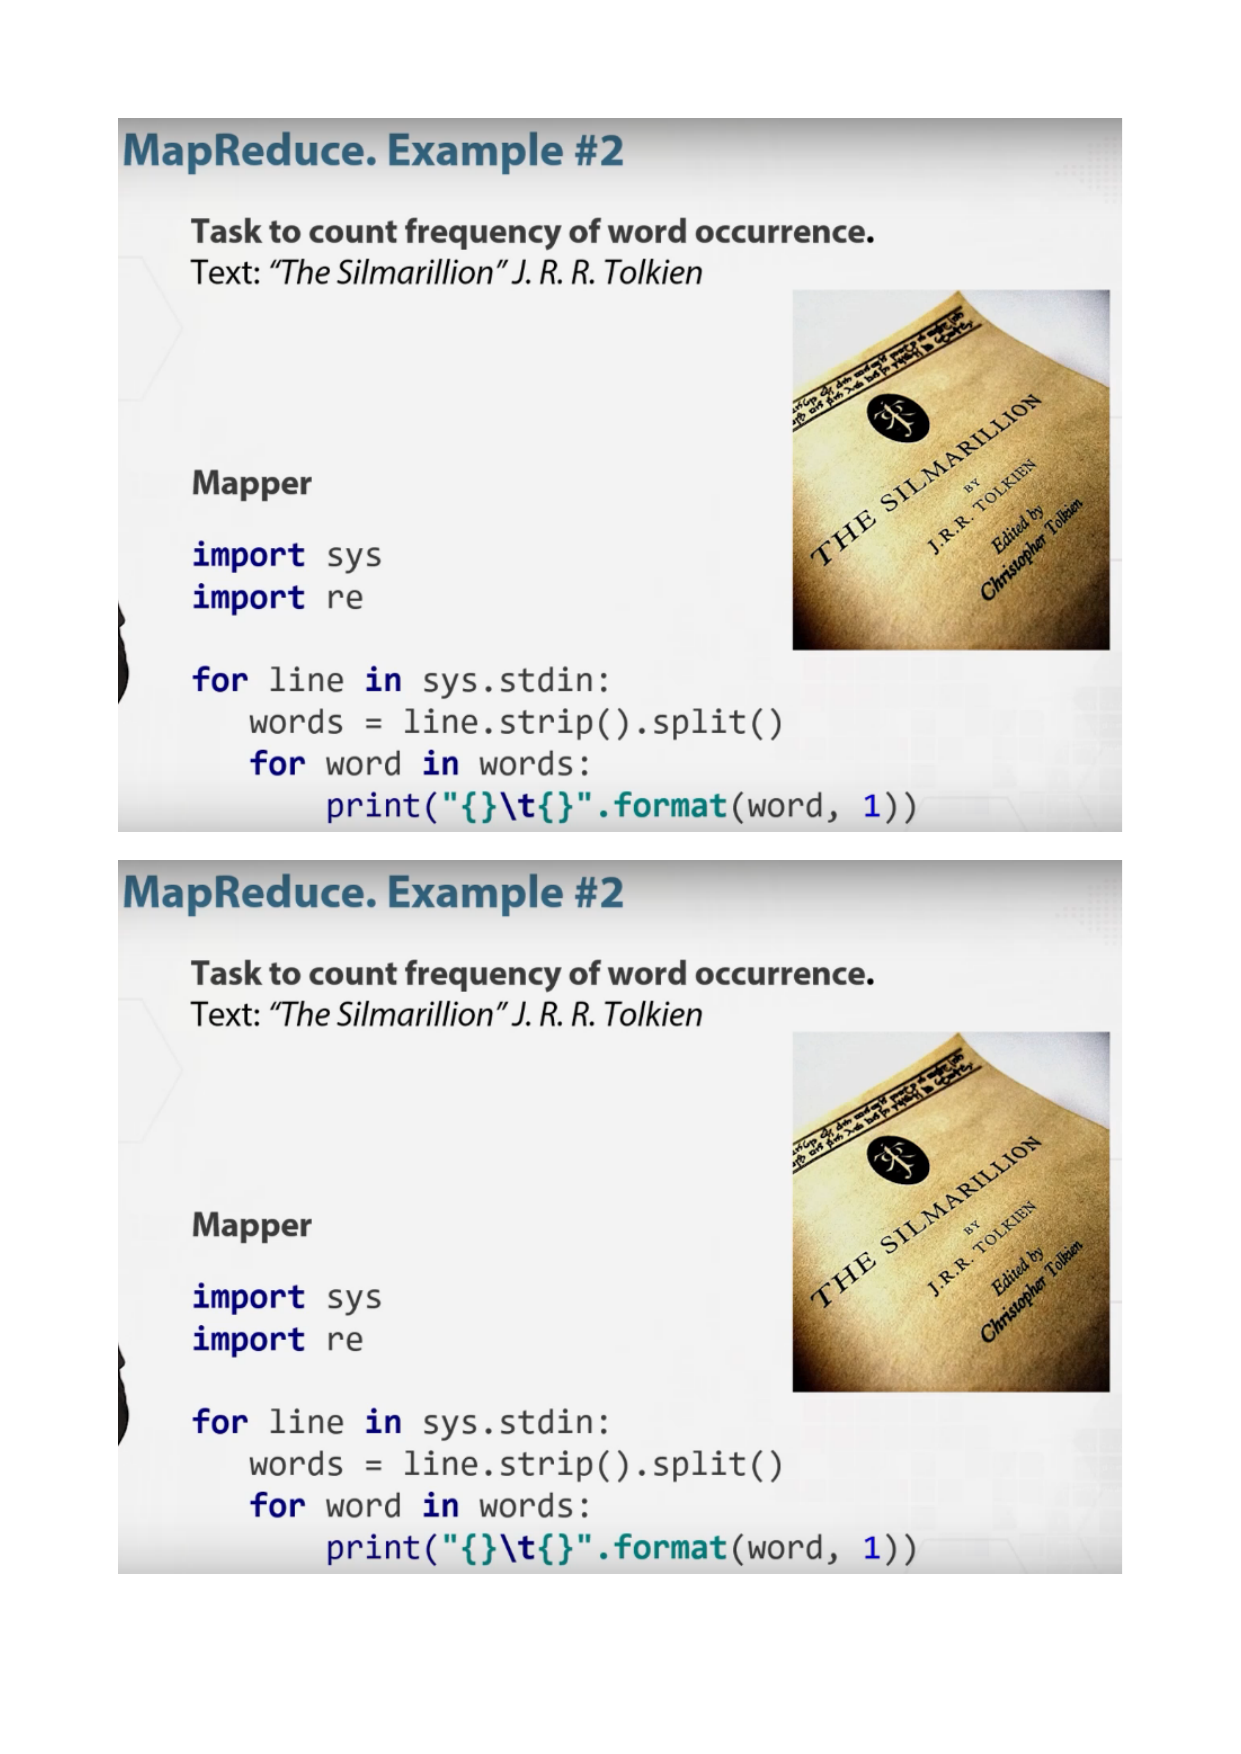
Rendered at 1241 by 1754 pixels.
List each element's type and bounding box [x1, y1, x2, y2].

picture [118, 860, 1123, 1574]
picture [118, 118, 1123, 832]
